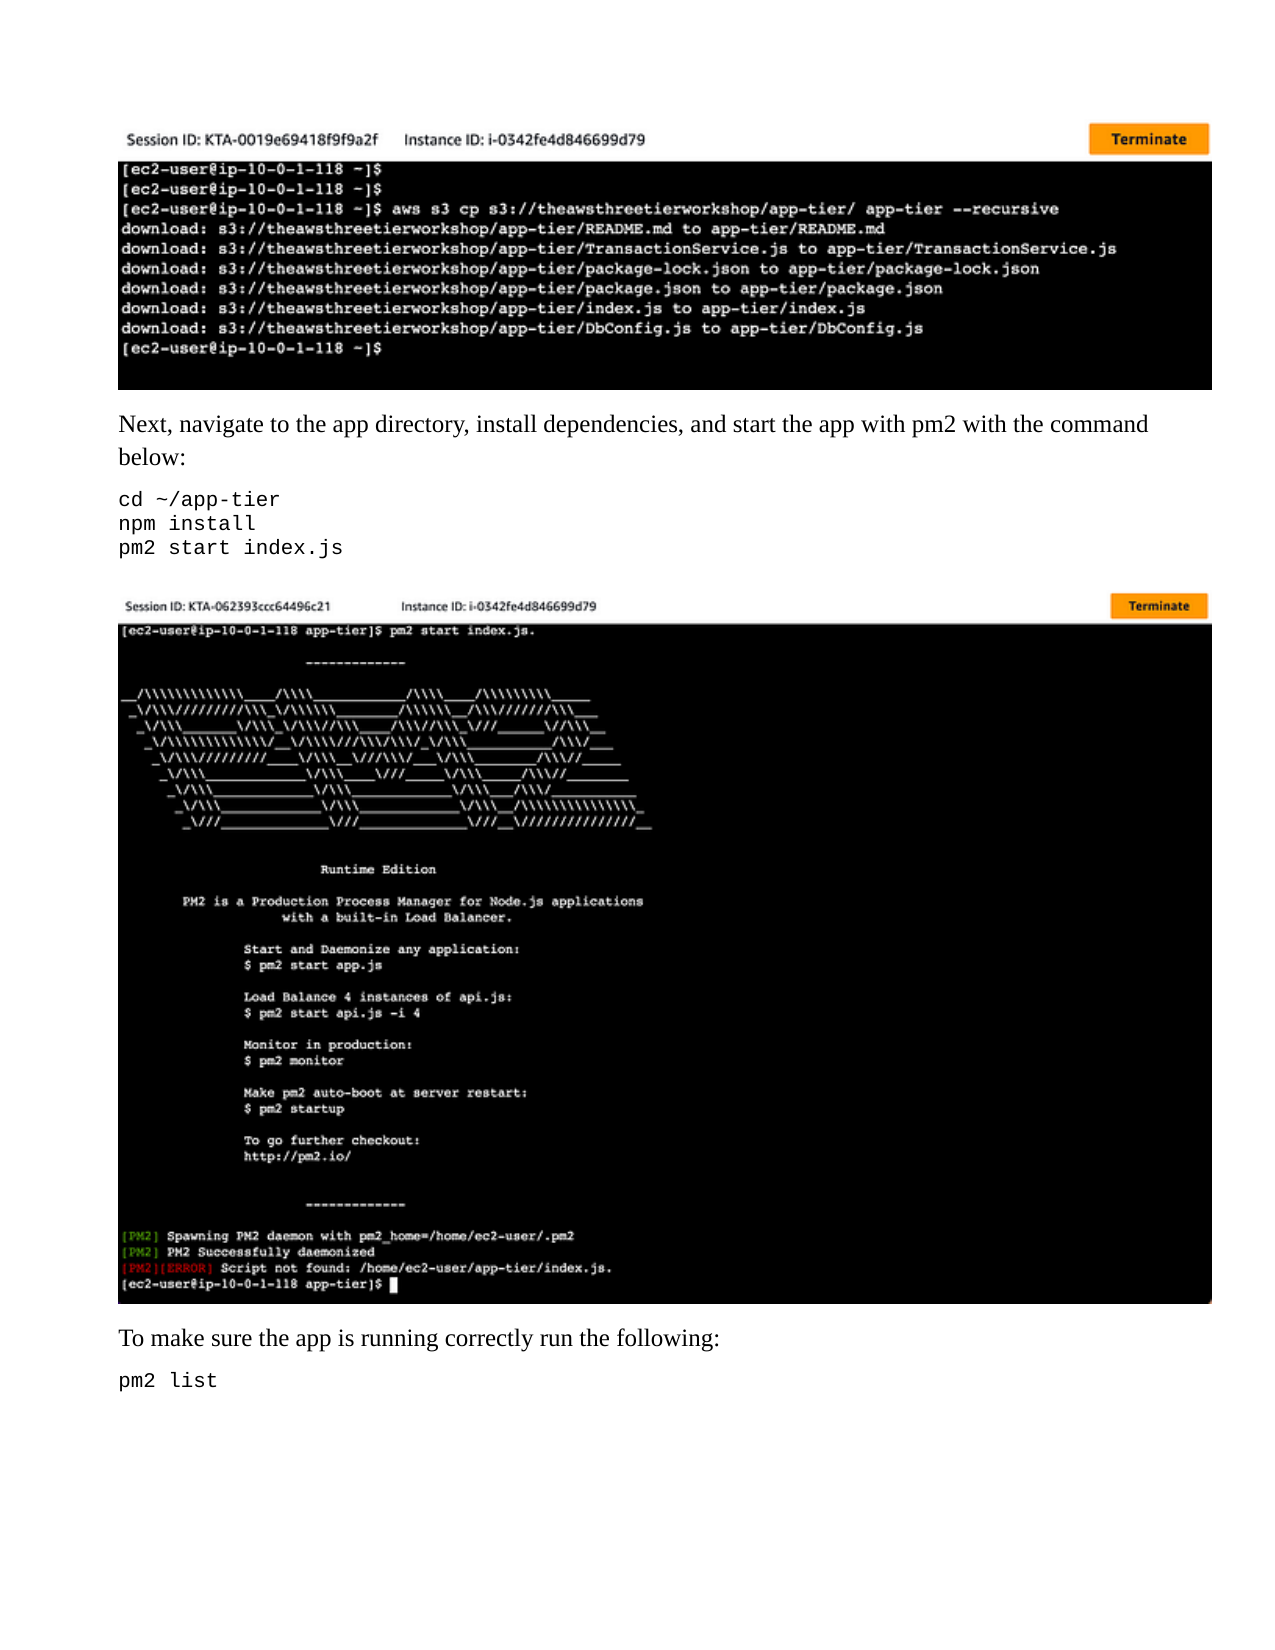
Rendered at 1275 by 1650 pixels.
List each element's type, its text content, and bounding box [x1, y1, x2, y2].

text Next, navigate to the app directory, install dependencies, and start the app with pm2 with the command below: [118, 409, 1157, 471]
text pm2 start index.js [118, 537, 1157, 560]
text cd ~/app-tier [118, 489, 1157, 513]
picture [118, 590, 1212, 1304]
text To make sure the app is running correctly run the following: [118, 1323, 1157, 1352]
text npm install [118, 513, 1157, 537]
picture [118, 118, 1212, 390]
text pm2 list [118, 1370, 1157, 1394]
